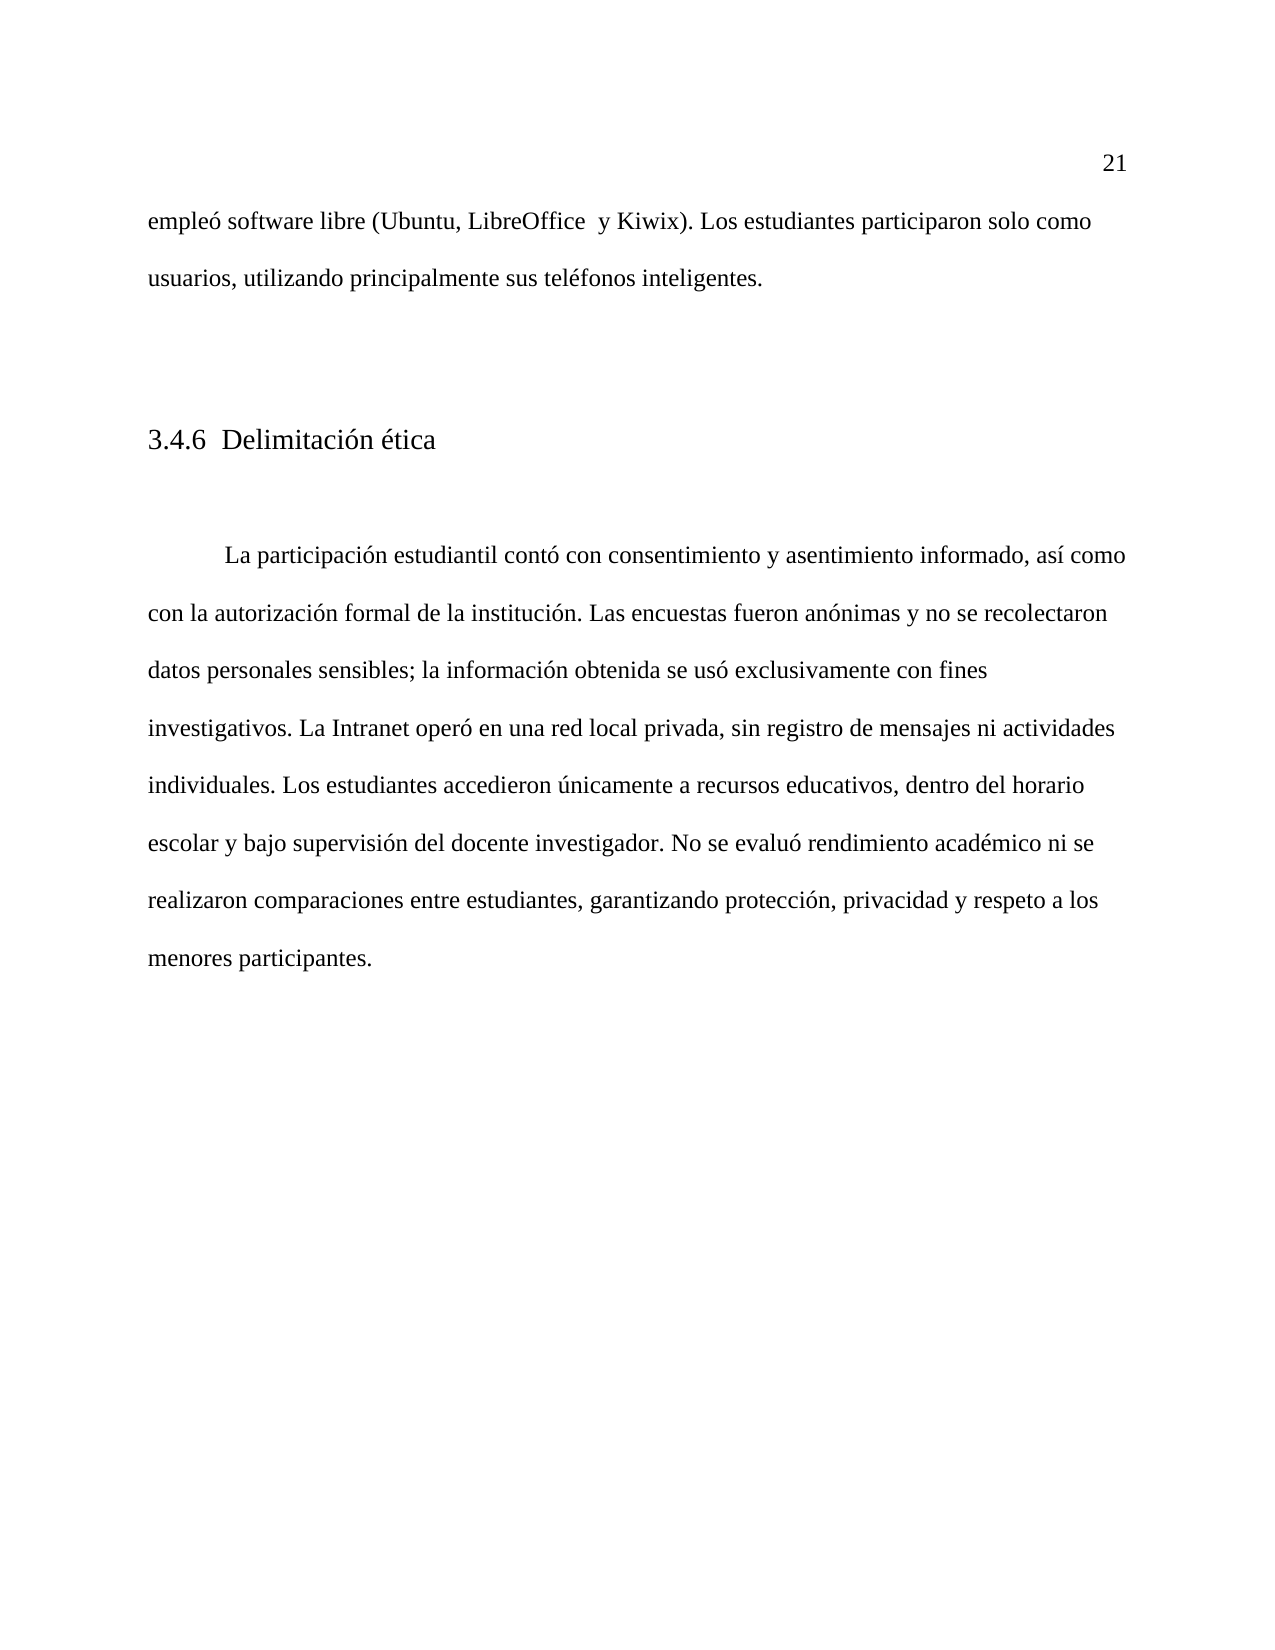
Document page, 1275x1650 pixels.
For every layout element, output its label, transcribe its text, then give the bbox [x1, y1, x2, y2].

text La participación estudiantil contó con consentimiento y asentimiento informado, así como con la autorización formal de la institución. Las encuestas fueron anónimas y no se recolectaron datos personales sensibles; la información obtenida se usó exclusivamente con fines investigativos. La Intranet operó en una red local privada, sin registro de mensajes ni actividades individuales. Los estudiantes accedieron únicamente a recursos educativos, dentro del horario escolar y bajo supervisión del docente investigador. No se evaluó rendimiento académico ni se realizaron comparaciones entre estudiantes, garantizando protección, privacidad y respeto a los menores participantes. [148, 540, 1127, 971]
text empleó software libre (Ubuntu, LibreOffice y Kiwix). Los estudiantes participaron solo como usuarios, utilizando principalmente sus teléfonos inteligentes. [148, 206, 1127, 292]
subtitle Delimitación ética [148, 422, 1127, 456]
